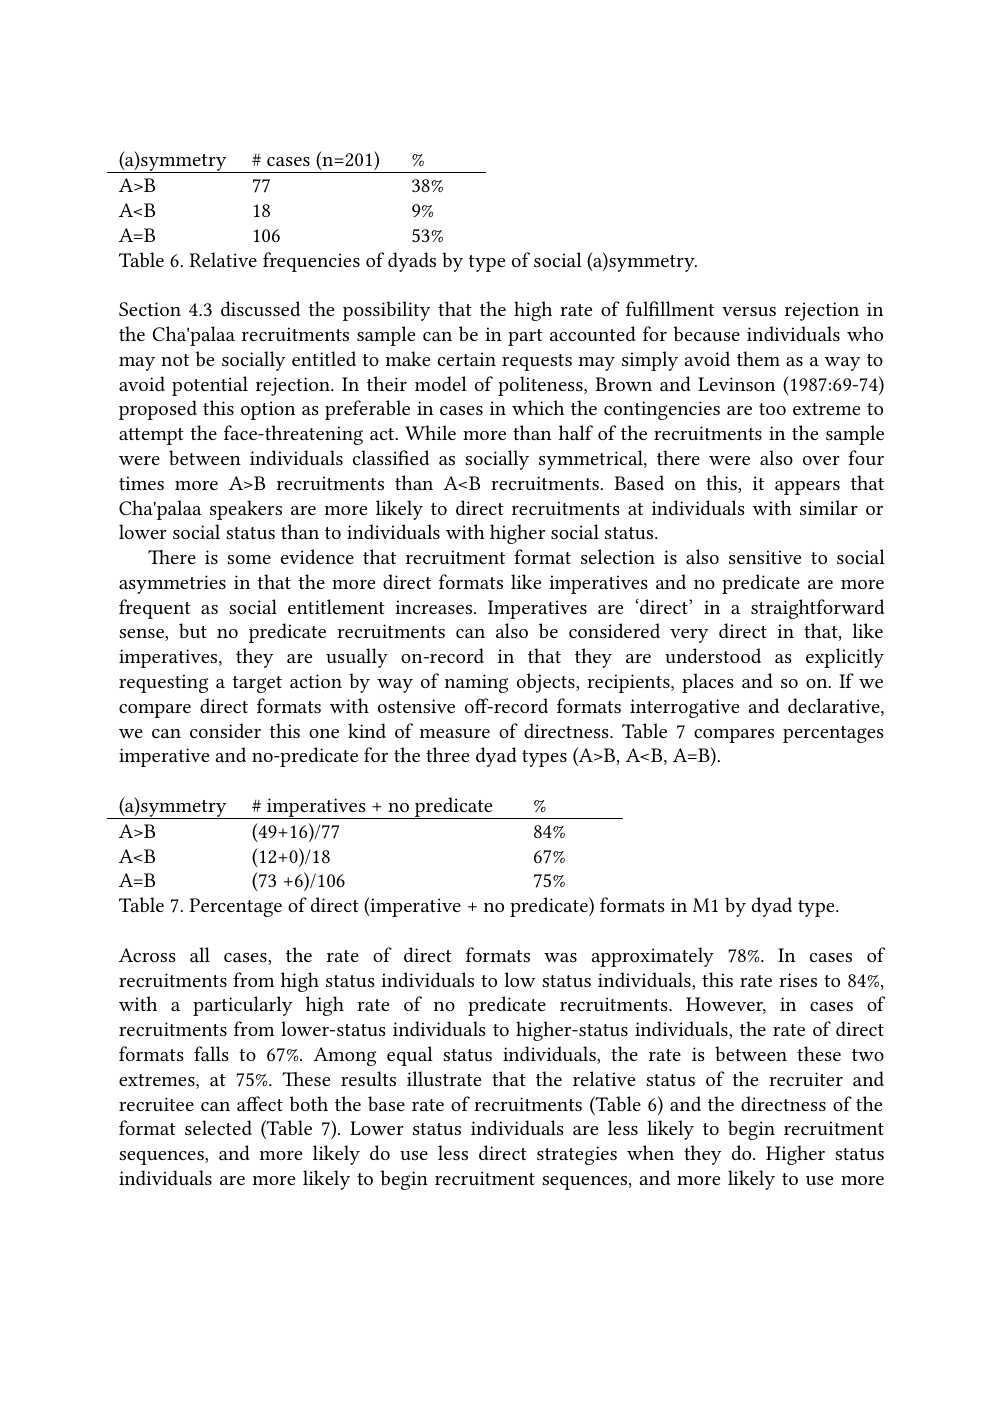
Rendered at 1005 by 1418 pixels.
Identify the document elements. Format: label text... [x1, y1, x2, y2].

text Table 7. Percentage of direct (imperative + no predicate) formats in M1 by dyad type. [118, 893, 886, 918]
table_header (a)symmetry [107, 793, 240, 817]
table_header (a)symmetry [107, 147, 240, 172]
table_cell 77 [240, 173, 400, 198]
table_cell A<B [107, 843, 240, 868]
table_cell (49+16)/77 [240, 819, 522, 843]
table_cell A=B [107, 222, 240, 247]
text Table 6. Relative frequencies of dyads by type of social (a)symmetry. [118, 247, 886, 272]
text Across all cases, the rate of direct formats was approximately 78%. In cases of recruitments from high status individuals to low status individuals, this rate rises to 84%, with a particularly high rate of no predicate recruitments. However, in cases of recruitments from lower-status individuals to higher-status individuals, the rate of direct formats falls to 67%. Among equal status individuals, the rate is between these two extremes, at 75%. These results illustrate that the relative status of the recruiter and recruitee can affect both the base rate of recruitments (Table 6) and the directness of the format selected (Table 7). Lower status individuals are less likely to begin recruitment sequences, and more likely do use less direct strategies when they do. Higher status individuals are more likely to begin recruitment sequences, and more likely to use more [118, 942, 886, 1190]
table_cell 67% [522, 843, 623, 868]
table_cell (12+0)/18 [240, 843, 522, 868]
text There is some evidence that recruitment format selection is also sensitive to social asymmetries in that the more direct formats like imperatives and no predicate are more frequent as social entitlement increases. Imperatives are ‘direct’ in a straightforward sense, but no predicate recruitments can also be considered very direct in that, like imperatives, they are usually on-record in that they are understood as explicitly requesting a target action by way of naming objects, recipients, places and so on. If we compare direct formats with ostensive off-record formats interrogative and declarative, we can consider this one kind of measure of directness. Table 7 compares percentages imperative and no-predicate for the three dyad types (A>B, A<B, A=B). [118, 545, 886, 768]
table_cell 53% [400, 222, 486, 247]
table_cell A<B [107, 198, 240, 222]
table_cell 18 [240, 198, 400, 222]
table_cell 106 [240, 222, 400, 247]
table_header % [522, 793, 623, 817]
table_cell A=B [107, 868, 240, 893]
table_header # imperatives + no predicate [240, 793, 522, 817]
table_cell 9% [400, 198, 486, 222]
table_cell 75% [522, 868, 623, 893]
table_header # cases (n=201) [240, 147, 400, 172]
table_cell A>B [107, 173, 240, 198]
table_cell A>B [107, 819, 240, 843]
table_cell 38% [400, 173, 486, 198]
table_cell (73 +6)/106 [240, 868, 522, 893]
table_cell 84% [522, 819, 623, 843]
text Section 4.3 discussed the possibility that the high rate of fulfillment versus rejection in the Cha'palaa recruitments sample can be in part accounted for because individuals who may not be socially entitled to make certain requests may simply avoid them as a way to avoid potential rejection. In their model of politeness, Brown and Levinson (1987:69-74) proposed this option as preferable in cases in which the contingencies are too extreme to attempt the face-threatening act. While more than half of the recruitments in the sample were between individuals classified as socially symmetrical, there were also over four times more A>B recruitments than A<B recruitments. Based on this, it appears that Cha'palaa speakers are more likely to direct recruitments at individuals with similar or lower social status than to individuals with higher social status. [118, 297, 886, 545]
table_header % [400, 147, 486, 172]
